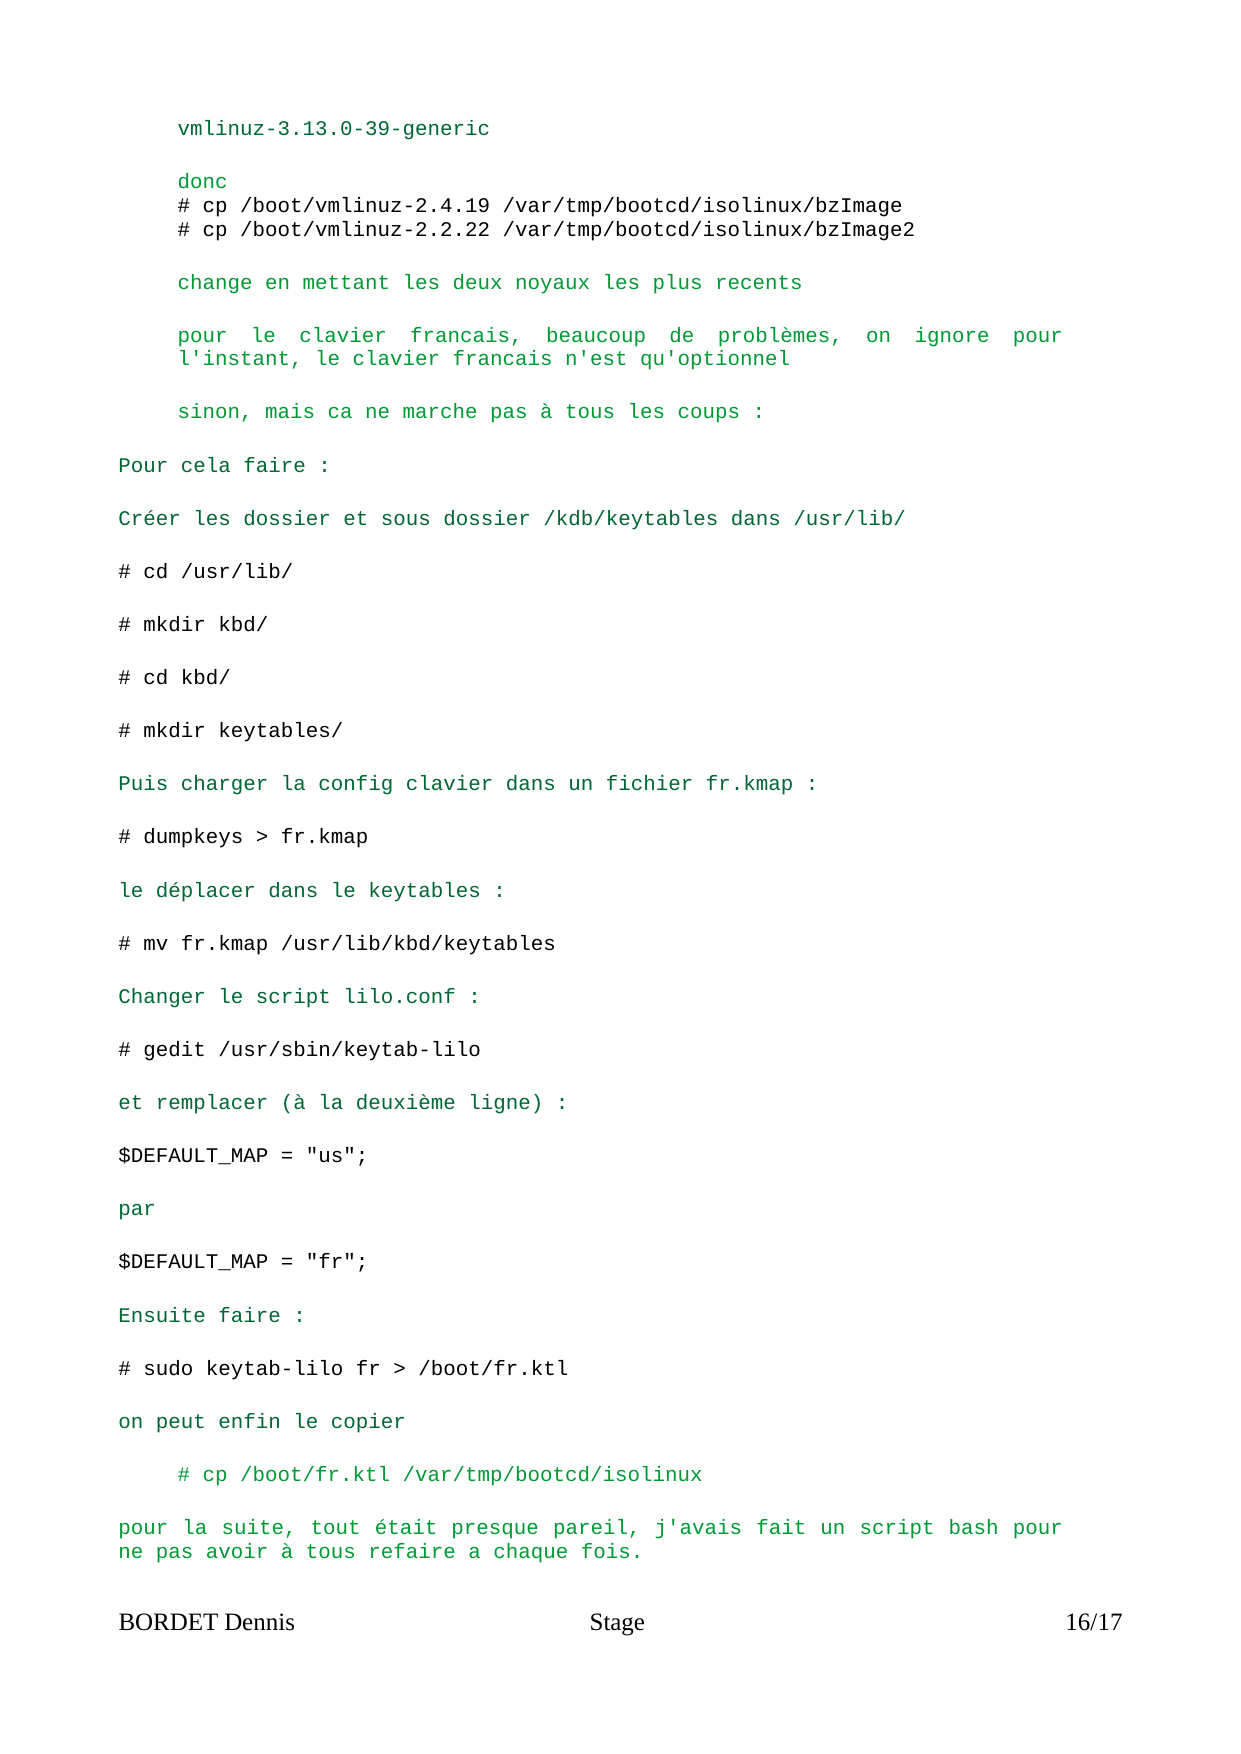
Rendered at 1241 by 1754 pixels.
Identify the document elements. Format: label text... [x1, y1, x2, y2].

text $DEFAULT_MAP = "fr"; [118, 1252, 1063, 1275]
text pour le clavier francais, beaucoup de problèmes, on ignore pour l'instant, le clavier francais n'est qu'optionnel [177, 325, 1063, 372]
text le déplacer dans le keytables : [118, 880, 1063, 903]
text # cd /usr/lib/ [118, 561, 1063, 584]
text on peut enfin le copier [118, 1411, 1063, 1434]
text # cp /boot/fr.ktl /var/tmp/bootcd/isolinux [177, 1464, 1063, 1488]
text # gedit /usr/sbin/keytab-lilo [118, 1039, 1063, 1063]
text $DEFAULT_MAP = "us"; [118, 1145, 1063, 1169]
text Changer le script lilo.conf : [118, 986, 1063, 1009]
text sinon, mais ca ne marche pas à tous les coups : [177, 402, 1063, 425]
text et remplacer (à la deuxième ligne) : [118, 1092, 1063, 1116]
text # sudo keytab-lilo fr > /boot/fr.ktl [118, 1358, 1063, 1381]
text Pour cela faire : [118, 455, 1063, 478]
text pour la suite, tout était presque pareil, j'avais fait un script bash pour ne pas avoir à tous refaire a chaque fois. [118, 1517, 1063, 1564]
text Puis charger la config clavier dans un fichier fr.kmap : [118, 773, 1063, 797]
text # mkdir kbd/ [118, 614, 1063, 638]
text # cp /boot/vmlinuz-2.2.22 /var/tmp/bootcd/isolinux/bzImage2 [177, 218, 1063, 242]
text change en mettant les deux noyaux les plus recents [177, 272, 1063, 295]
text # dumpkeys > fr.kmap [118, 827, 1063, 850]
text donc [177, 171, 1063, 195]
text vmlinuz-3.13.0-39-generic [177, 118, 1063, 142]
text # mkdir keytables/ [118, 720, 1063, 744]
text # cd kbd/ [118, 667, 1063, 691]
text par [118, 1198, 1063, 1222]
text # cp /boot/vmlinuz-2.4.19 /var/tmp/bootcd/isolinux/bzImage [177, 195, 1063, 218]
text # mv fr.kmap /usr/lib/kbd/keytables [118, 933, 1063, 956]
text Ensuite faire : [118, 1305, 1063, 1328]
text Créer les dossier et sous dossier /kdb/keytables dans /usr/lib/ [118, 508, 1063, 531]
